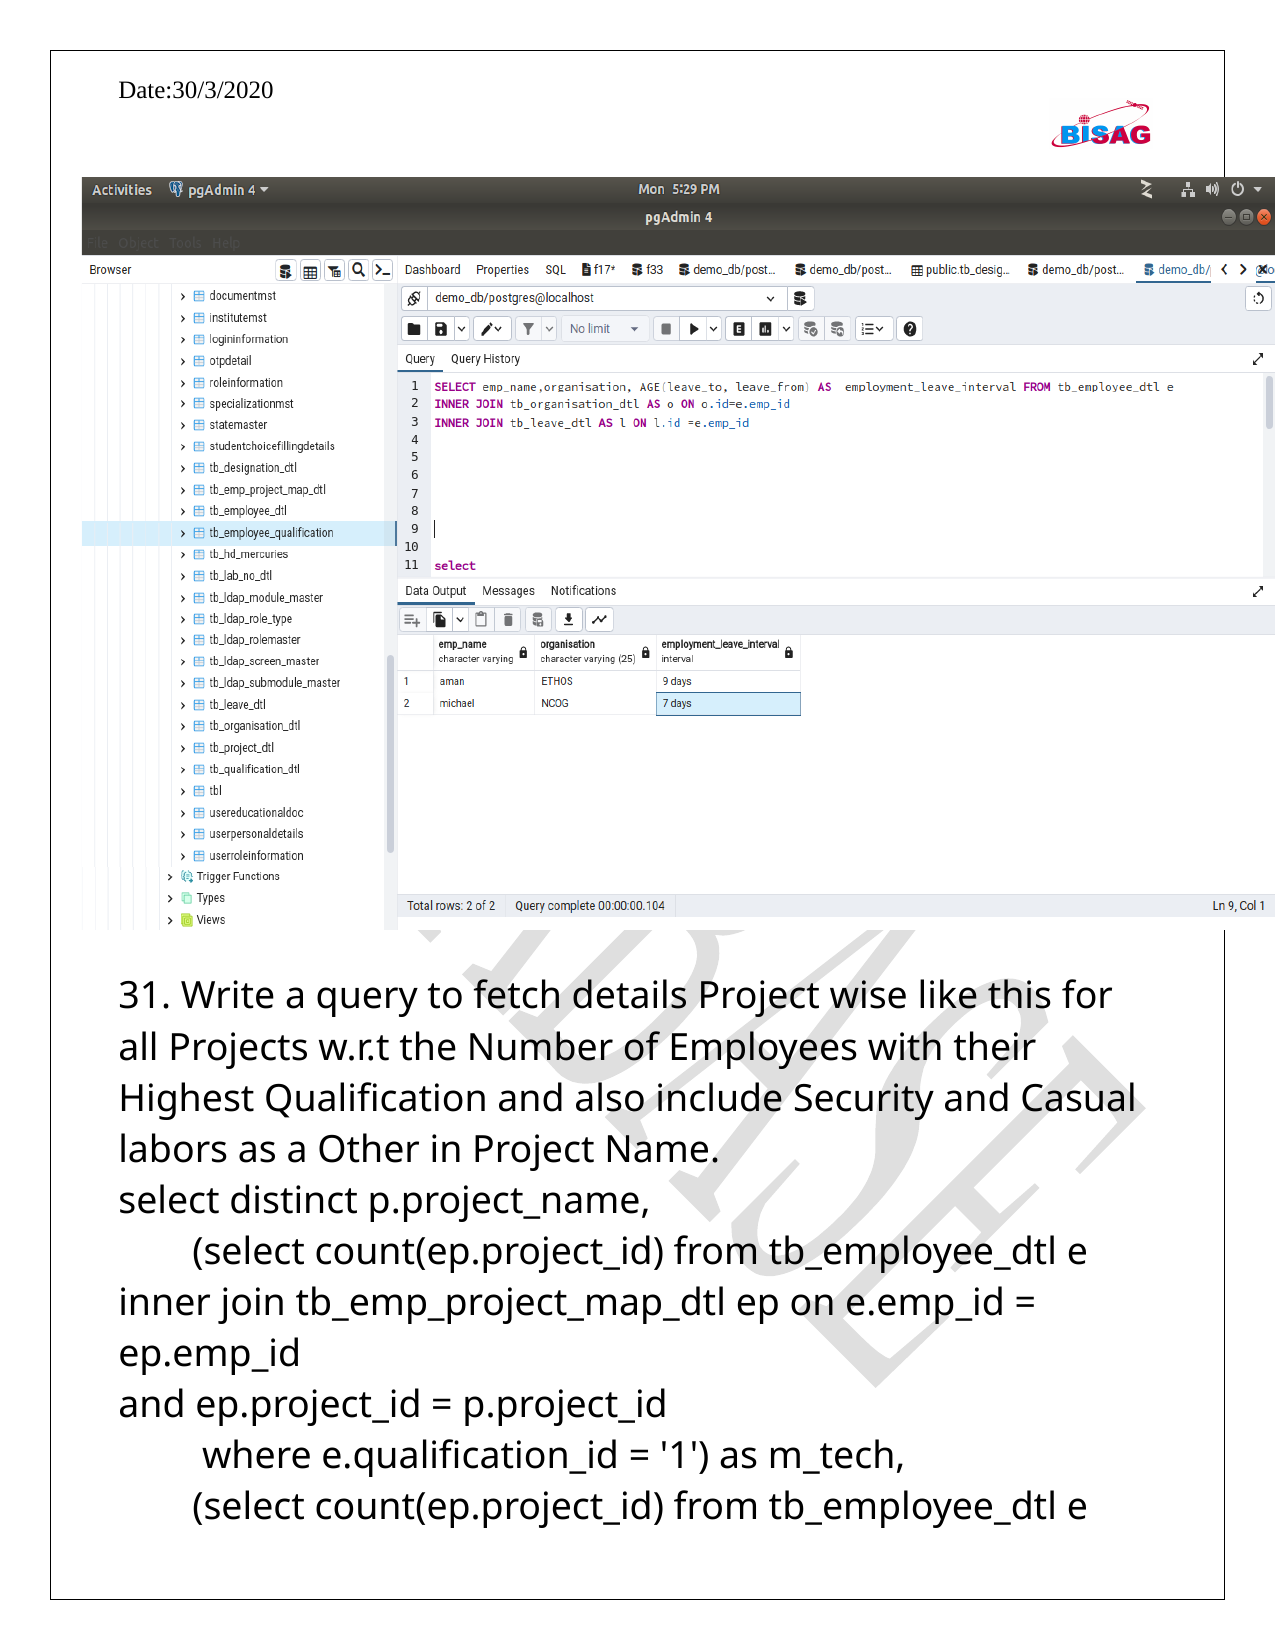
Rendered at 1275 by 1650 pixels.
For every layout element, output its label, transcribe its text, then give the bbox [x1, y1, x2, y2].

text 31. Write a query to fetch details Project wise like this for all Projects w.r.t the Number of Employees with their Highest Qualification and also include Security and Casual labors as a Other in Project Name. [753, 969, 859, 1066]
text 31. Write a query to fetch details Project wise like this for all Projects w.r.t the Number of Employees with their Highest Qualification and also include Security and Casual labors as a Other in Project Name. [990, 1082, 1116, 1173]
text 31. Write a query to fetch details Project wise like this for all Projects w.r.t the Number of Employees with their Highest Qualification and also include Security and Casual labors as a Other in Project Name. [118, 969, 815, 1173]
picture [81, 177, 1275, 930]
text (select count(ep.project_id) from tb_employee_dtl e [118, 1224, 757, 1275]
text inner join tb_emp_project_map_dtl ep on e.emp_id = ep.emp_id [844, 1275, 1157, 1377]
picture [1048, 98, 1154, 149]
text [759, 1173, 870, 1224]
text select distinct p.project_name, [118, 1173, 780, 1224]
text where e.qualification_id = '1') as m_tech, [118, 1428, 1157, 1479]
text [858, 1173, 958, 1224]
text inner join tb_emp_project_map_dtl ep on e.emp_id = ep.emp_id [118, 1275, 863, 1377]
text (select count(ep.project_id) from tb_employee_dtl e [888, 1224, 1157, 1275]
text [975, 1173, 1157, 1224]
text (select count(ep.project_id) from tb_employee_dtl e [758, 1224, 830, 1255]
text 31. Write a query to fetch details Project wise like this for all Projects w.r.t the Number of Employees with their Highest Qualification and also include Security and Casual labors as a Other in Project Name. [555, 969, 693, 1058]
text and ep.project_id = p.project_id [118, 1377, 1157, 1428]
text (select count(ep.project_id) from tb_employee_dtl e [784, 1224, 907, 1275]
text (select count(ep.project_id) from tb_employee_dtl e [118, 1479, 1157, 1530]
text 31. Write a query to fetch details Project wise like this for all Projects w.r.t the Number of Employees with their Highest Qualification and also include Security and Casual labors as a Other in Project Name. [731, 969, 1157, 1173]
